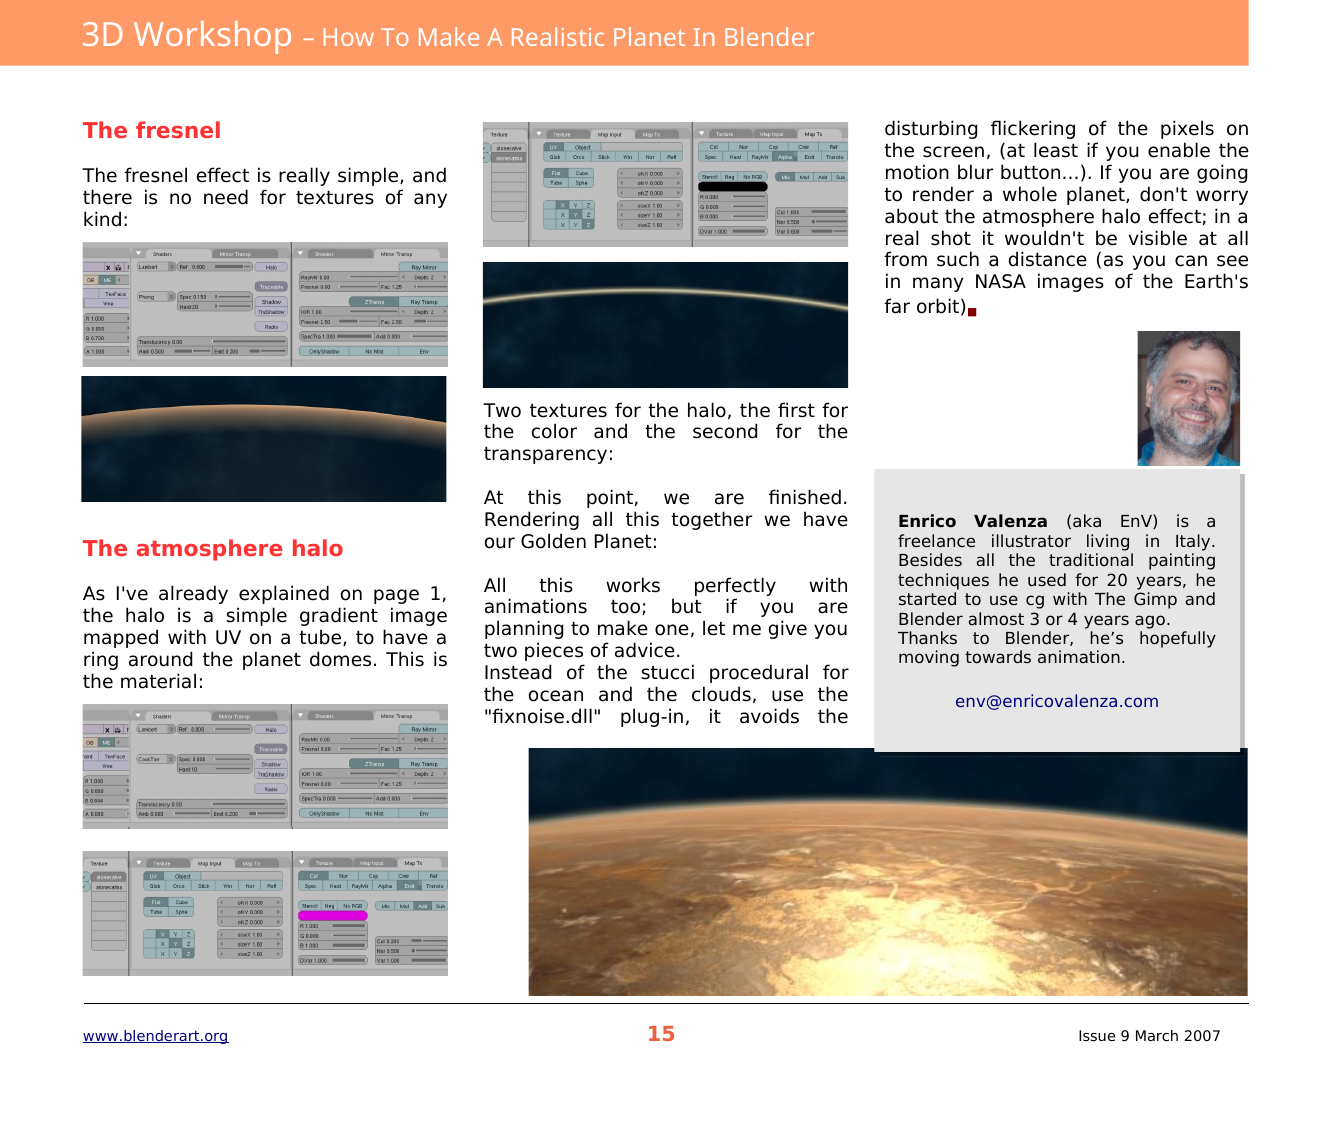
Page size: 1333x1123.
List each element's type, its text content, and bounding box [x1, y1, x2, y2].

text The fresnel effect is really simple, and there is no need for textures of any kind: [83, 166, 448, 231]
picture [82, 704, 448, 829]
picture [482, 122, 849, 247]
picture [482, 262, 849, 388]
picture [82, 851, 448, 976]
text The fresnel [83, 118, 448, 144]
text As I've already explained on page 1, the halo is a simple gradient image mapped with UV on a tube, to have a ring around the planet domes. This is the material: [83, 583, 448, 692]
text Two textures for the halo, the first for the color and the second for the transparency: [483, 388, 849, 465]
picture [528, 748, 1248, 996]
text Instead of the stucci procedural for the ocean and the clouds, use the "fixnoise.dll" plug-in, it avoids the [483, 662, 849, 728]
text disturbing flickering of the pixels on the screen, (at least if you enable the motion blur button...). If you are going to render a whole planet, don't worry about the atmosphere halo effect; in a real shot it wouldn't be visible at all from such a distance (as you can see in many NASA images of the Earth's far orbit)■ [884, 118, 1249, 319]
text At this point, we are finished. Rendering all this together we have our Golden Planet: [483, 487, 849, 553]
text The atmosphere halo [83, 536, 448, 561]
text All this works perfectly with animations too; but if you are planning to make one, let me give you two pieces of advice. [483, 575, 849, 662]
text [483, 247, 849, 262]
picture [82, 242, 448, 367]
picture [81, 376, 447, 502]
